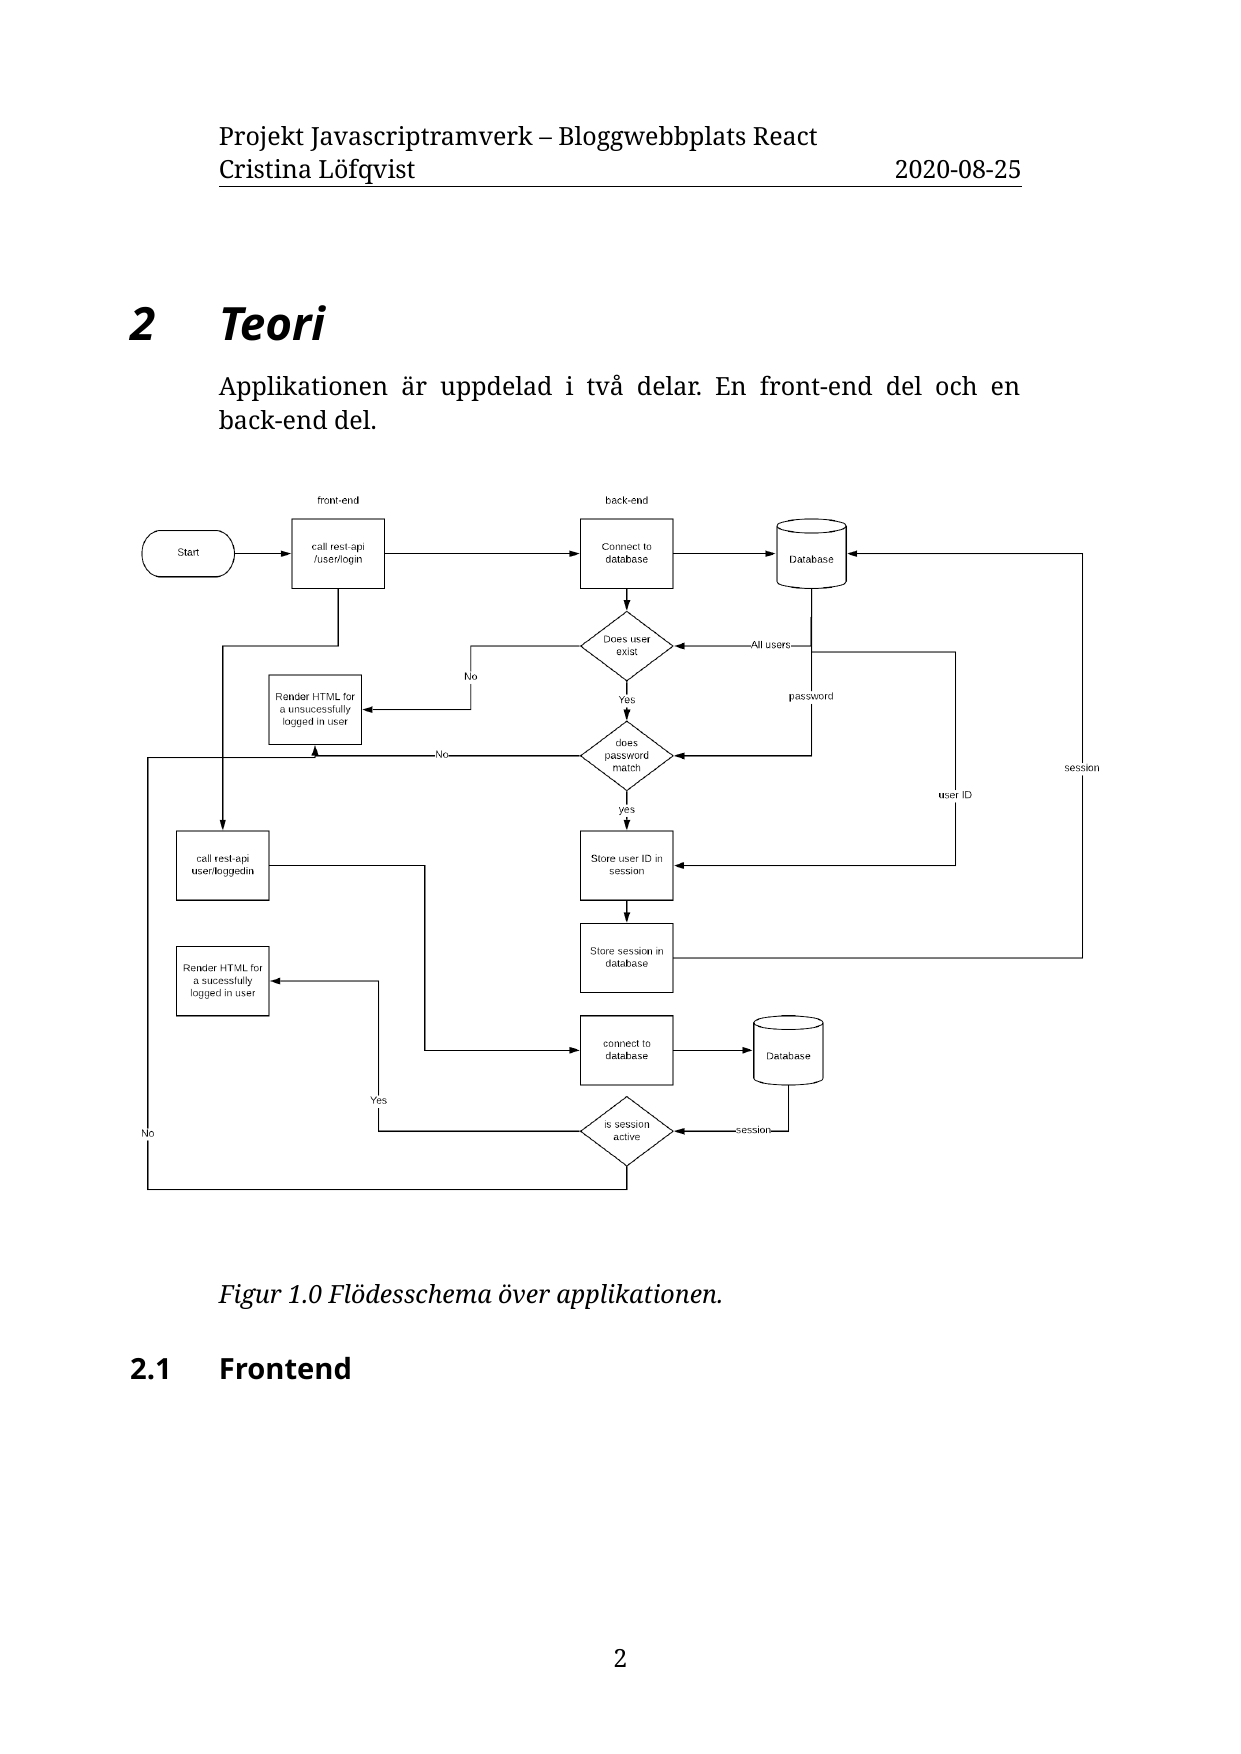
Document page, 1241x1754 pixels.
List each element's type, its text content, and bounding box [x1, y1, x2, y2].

picture [118, 461, 1123, 1213]
text Figur 1.0 Flödesschema över applikationen. [218, 1277, 1022, 1311]
subtitle Frontend [130, 1348, 1022, 1388]
subtitle Teori [130, 291, 1022, 353]
text Applikationen är uppdelad i två delar. En front-end del och en back-end del. [218, 369, 1022, 437]
